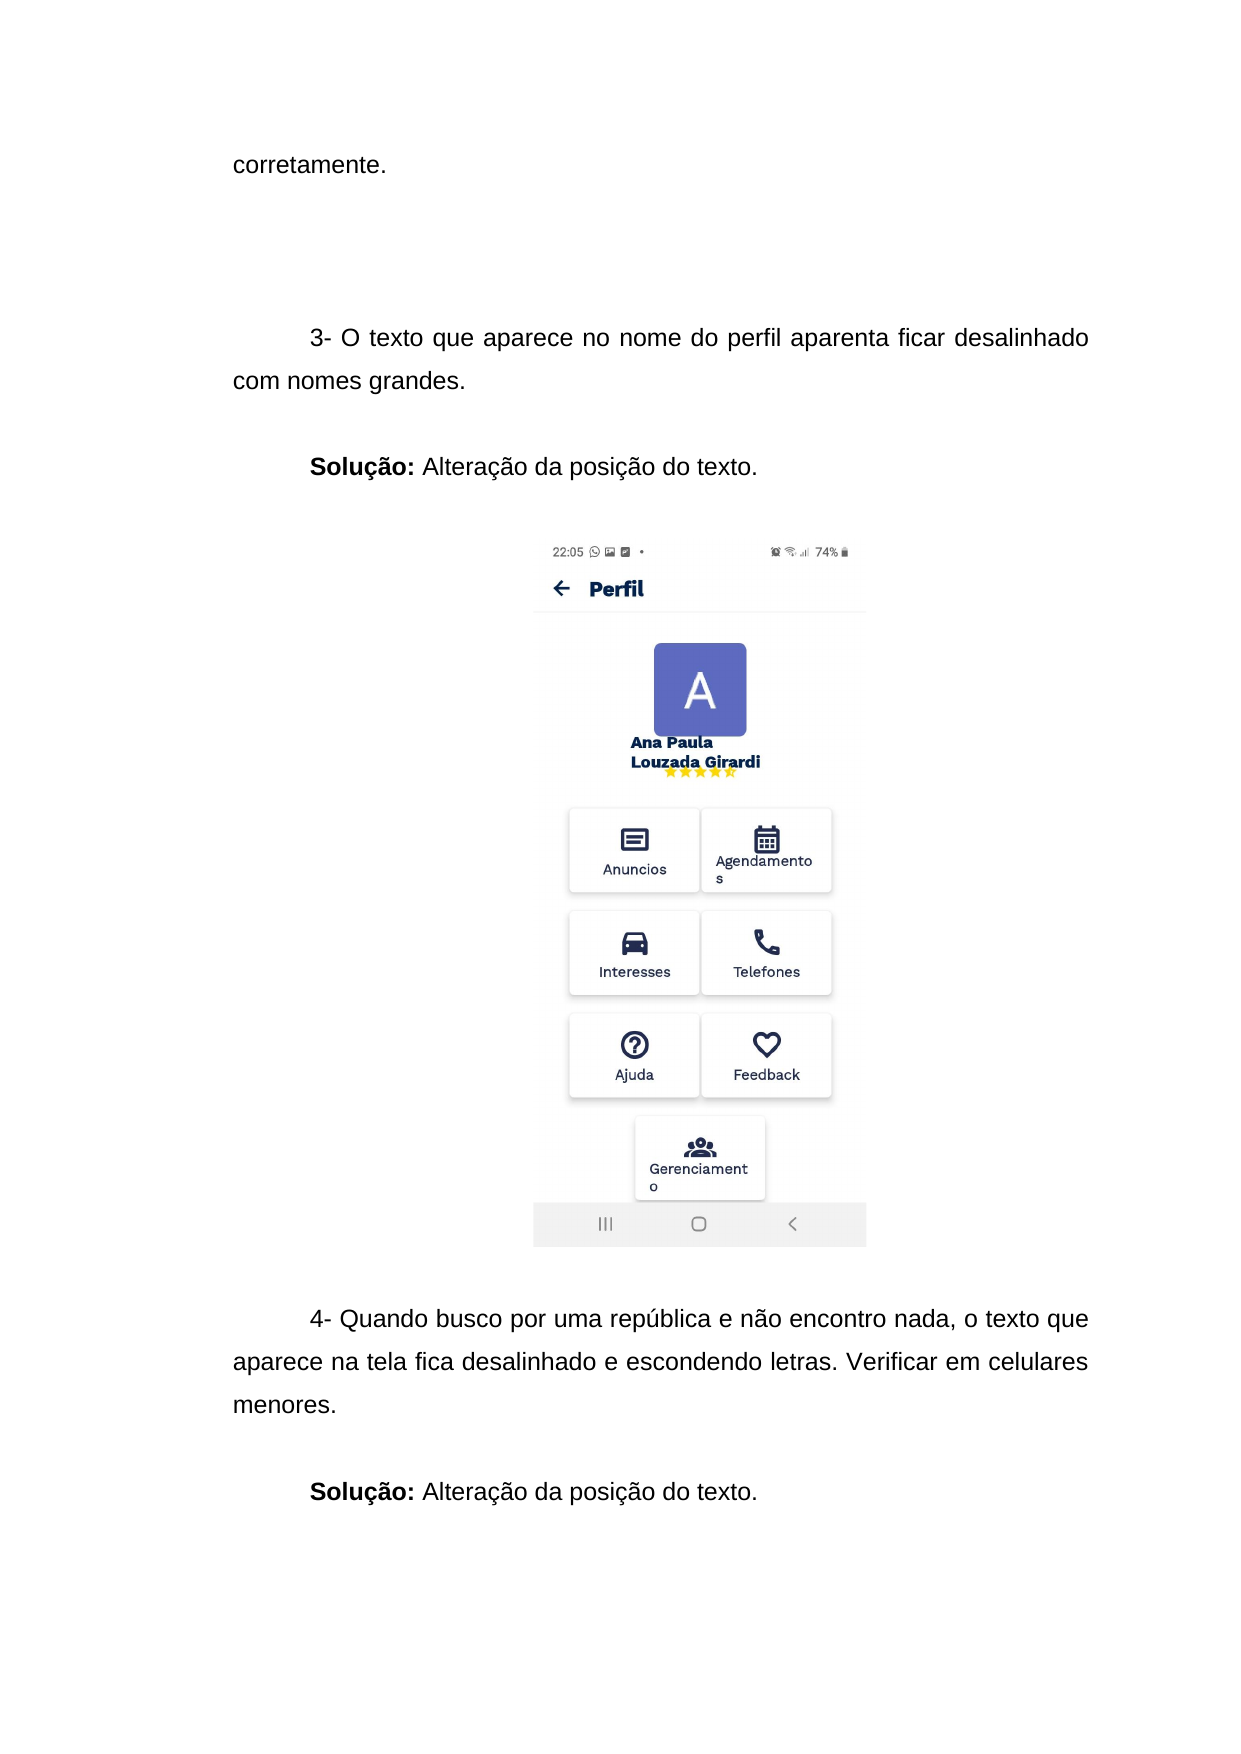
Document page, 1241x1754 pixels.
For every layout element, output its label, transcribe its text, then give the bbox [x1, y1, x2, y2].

text Solução: Alteração da posição do texto. [233, 1477, 1090, 1506]
text Solução: Alteração da posição do texto. [233, 452, 1090, 481]
text 4- Quando busco por uma república e não encontro nada, o texto que aparece na tela fica desalinhado e escondendo letras. Verificar em celulares menores. [233, 1304, 1090, 1419]
picture [533, 538, 867, 1247]
text corretamente. [233, 150, 1090, 179]
text 3- O texto que aparece no nome do perfil aparenta ficar desalinhado com nomes grandes. [233, 322, 1090, 394]
